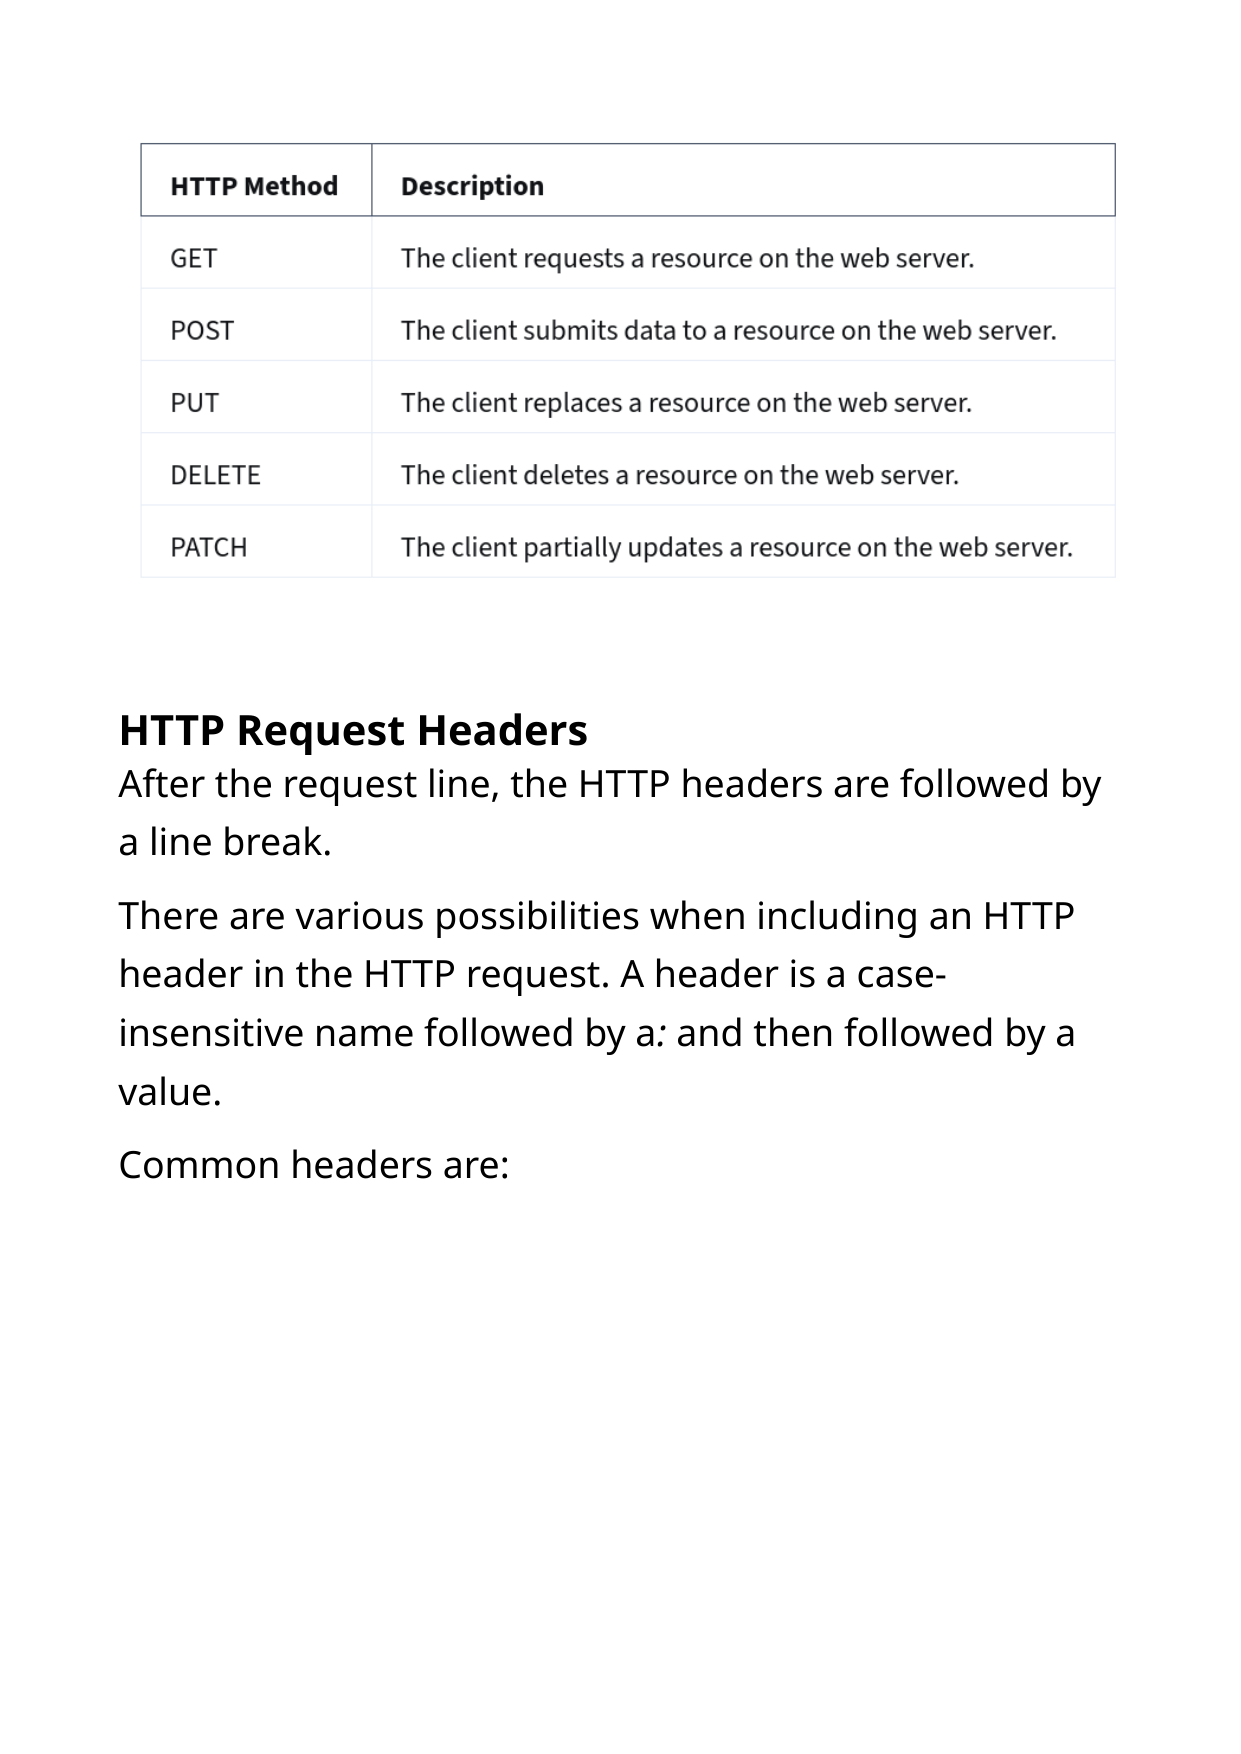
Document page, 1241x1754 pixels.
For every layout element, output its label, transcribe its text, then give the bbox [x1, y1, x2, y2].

text There are various possibilities when including an HTTP header in the HTTP request. A header is a case-insensitive name followed by a: and then followed by a value. [118, 889, 1122, 1116]
text After the request line, the HTTP headers are followed by a line break. [118, 757, 1122, 867]
picture [124, 123, 1129, 649]
text HTTP Request Headers [118, 700, 1122, 757]
text Common headers are: [118, 1138, 1122, 1189]
